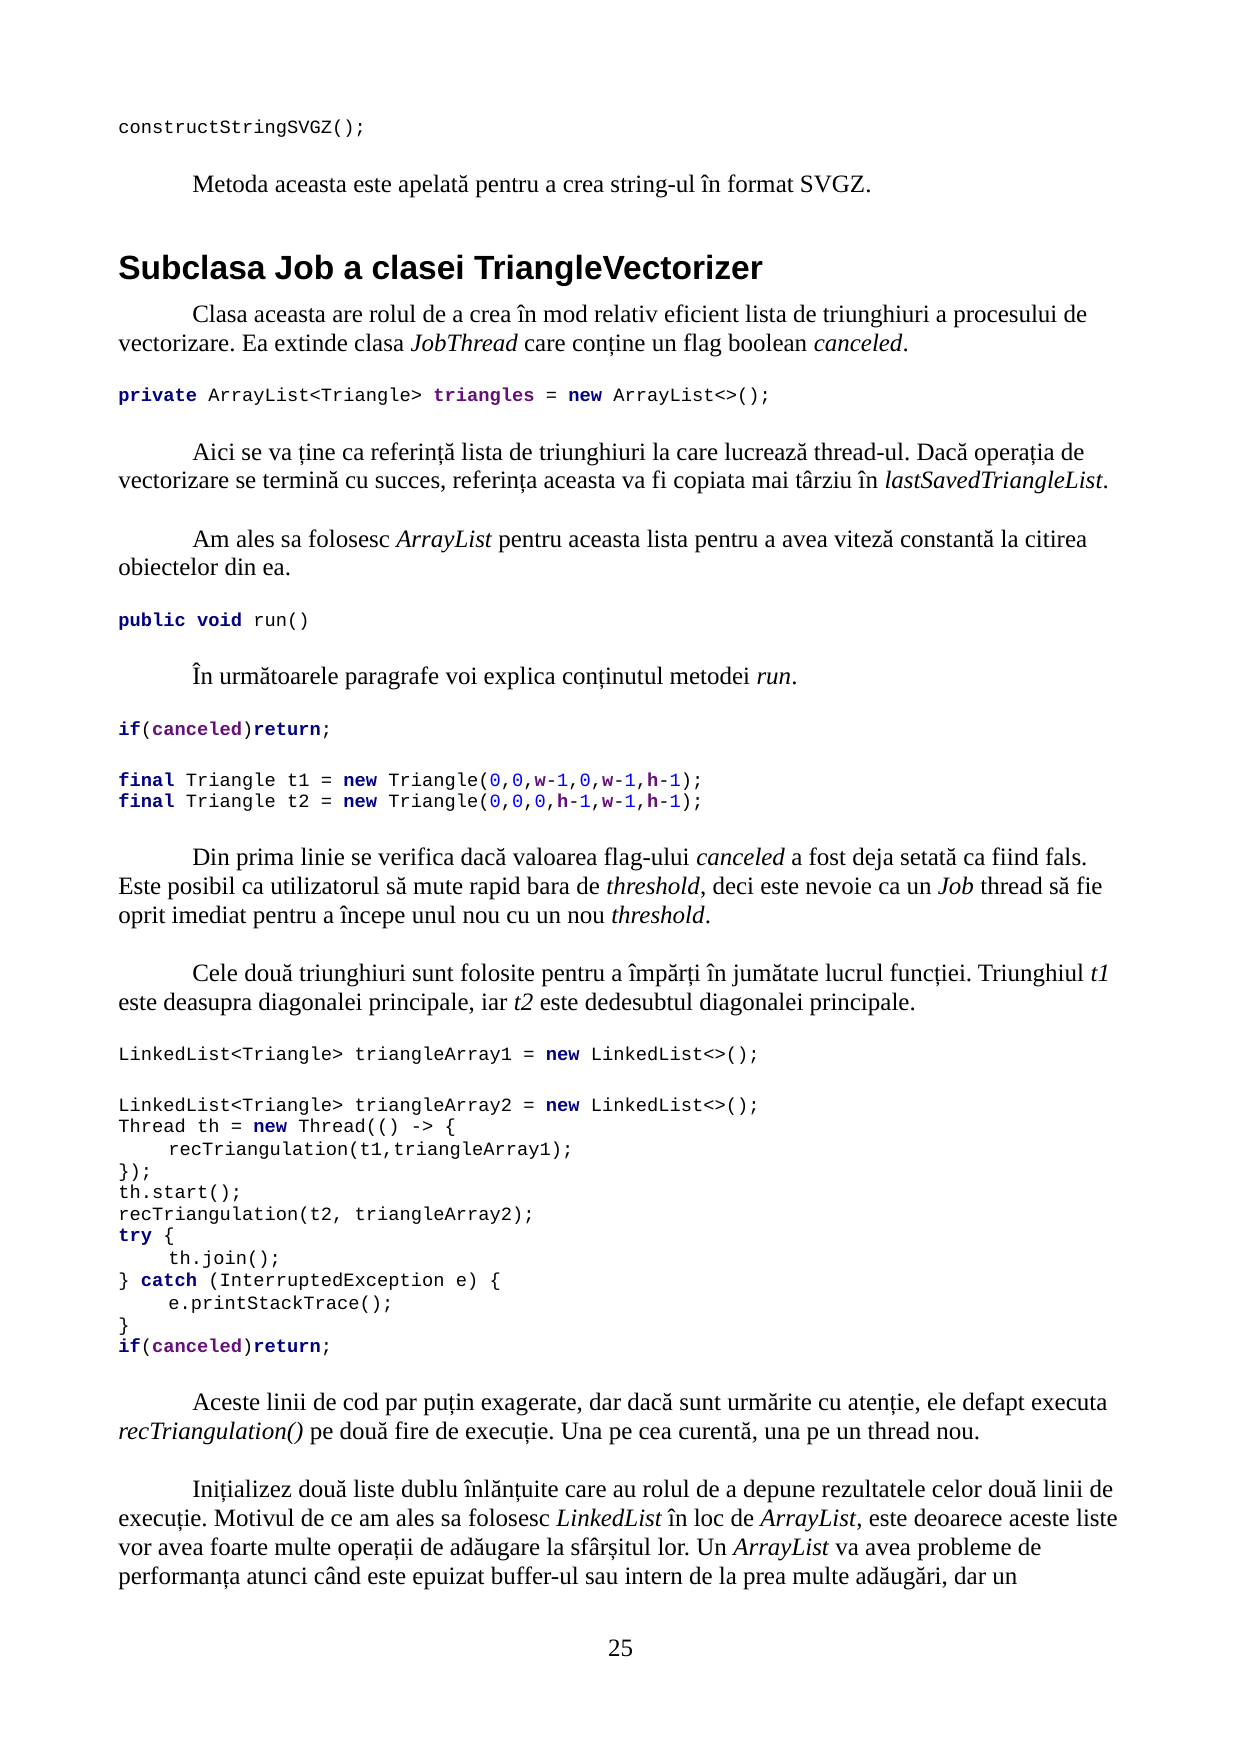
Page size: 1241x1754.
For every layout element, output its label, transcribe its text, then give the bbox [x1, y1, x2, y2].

text recTriangulation(t2, triangleArray2); [118, 1204, 1122, 1226]
text Clasa aceasta are rolul de a crea în mod relativ eficient lista de triunghiuri a procesului de vectorizare. Ea extinde clasa JobThread care conține un flag boolean canceled. [118, 299, 1122, 357]
text final Triangle t2 = new Triangle(0,0,0,h-1,w-1,h-1); [118, 792, 1122, 813]
text th.start(); [118, 1183, 1122, 1204]
text final Triangle t1 = new Triangle(0,0,w-1,0,w-1,h-1); [118, 770, 1122, 792]
text if(canceled)return; [118, 720, 1122, 741]
text private ArrayList<Triangle> triangles = new ArrayList<>(); [118, 386, 1122, 407]
text Metoda aceasta este apelată pentru a crea string-ul în format SVGZ. [118, 169, 1122, 198]
text Cele două triunghiuri sunt folosite pentru a împărți în jumătate lucrul funcției. Triunghiul t1 este deasupra diagonalei principale, iar t2 este dedesubtul diagonalei principale. [118, 958, 1122, 1016]
text public void run() [118, 611, 1122, 632]
text Am ales sa folosesc ArrayList pentru aceasta lista pentru a avea viteză constantă la citirea obiectelor din ea. [118, 524, 1122, 581]
text constructStringSVGZ(); [118, 118, 1122, 139]
text }); [118, 1162, 1122, 1183]
text } catch (InterruptedException e) { [118, 1271, 1122, 1292]
text LinkedList<Triangle> triangleArray2 = new LinkedList<>(); [118, 1096, 1122, 1117]
text } [118, 1316, 1122, 1337]
text Aici se va ține ca referință lista de triunghiuri la care lucrează thread-ul. Dacă operația de vectorizare se termină cu succes, referința aceasta va fi copiata mai târziu în lastSavedTriangleList. [118, 437, 1122, 494]
text e.printStackTrace(); [118, 1292, 1122, 1316]
text th.join(); [118, 1247, 1122, 1271]
text Din prima linie se verifica dacă valoarea flag-ului canceled a fost deja setată ca fiind fals. Este posibil ca utilizatorul să mute rapid bara de threshold, deci este nevoie ca un Job thread să fie oprit imediat pentru a începe unul nou cu un nou threshold. [118, 842, 1122, 929]
text try { [118, 1226, 1122, 1247]
subtitle Subclasa Job a clasei TriangleVectorizer [118, 248, 1122, 287]
text if(canceled)return; [118, 1337, 1122, 1358]
text Inițializez două liste dublu înlănțuite care au rolul de a depune rezultatele celor două linii de execuție. Motivul de ce am ales sa folosesc LinkedList în loc de ArrayList, este deoarece aceste liste vor avea foarte multe operații de adăugare la sfârșitul lor. Un ArrayList va avea probleme de performanța atunci când este epuizat buffer-ul sau intern de la prea multe adăugări, dar un [118, 1474, 1122, 1589]
text Aceste linii de cod par puțin exagerate, dar dacă sunt urmărite cu atenție, ele defapt executa recTriangulation() pe două fire de execuție. Una pe cea curentă, una pe un thread nou. [118, 1387, 1122, 1445]
text recTriangulation(t1,triangleArray1); [118, 1138, 1122, 1162]
text LinkedList<Triangle> triangleArray1 = new LinkedList<>(); [118, 1045, 1122, 1066]
text Thread th = new Thread(() -> { [118, 1117, 1122, 1138]
text În următoarele paragrafe voi explica conținutul metodei run. [118, 661, 1122, 690]
